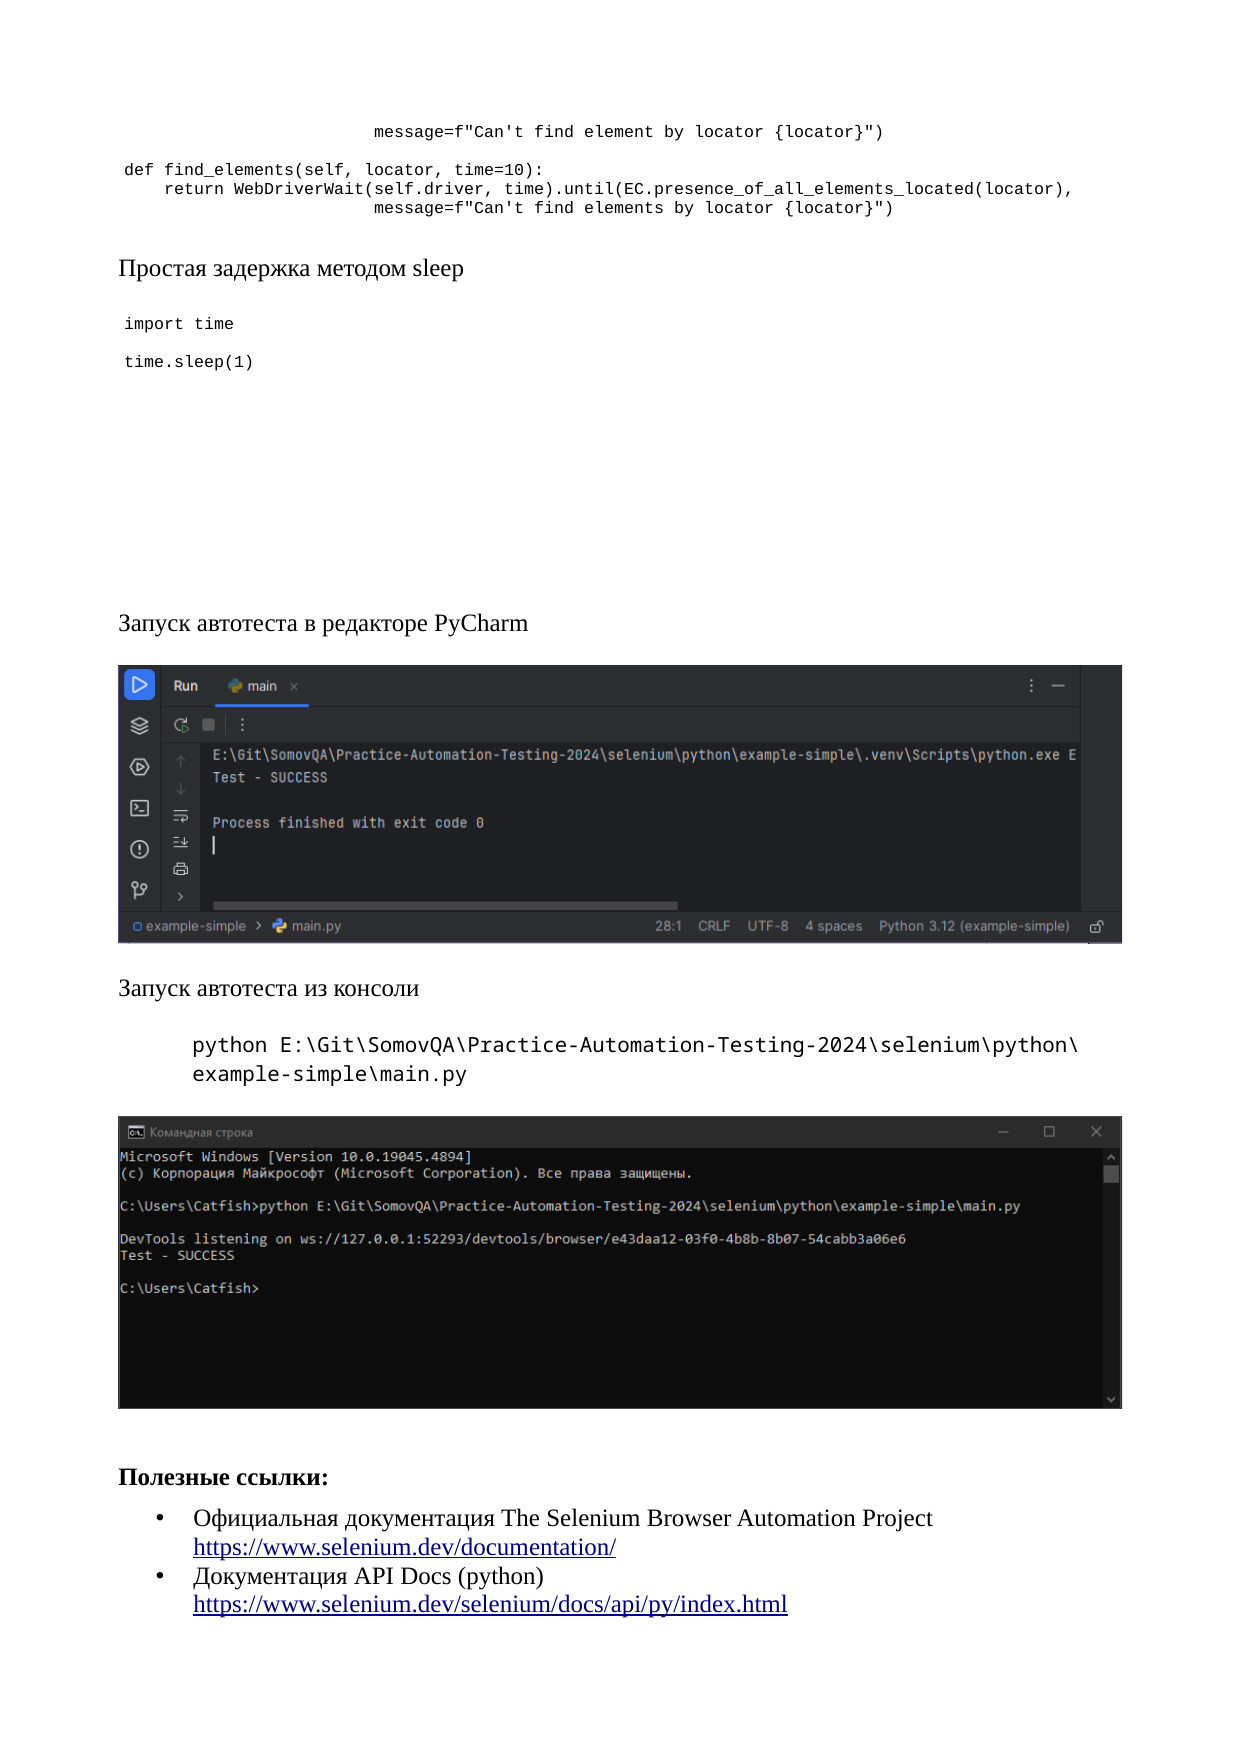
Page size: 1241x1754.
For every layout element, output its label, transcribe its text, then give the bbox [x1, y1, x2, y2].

text python E:\Git\SomovQA\Practice-Automation-Testing-2024\selenium\python\example-simple\main.py [192, 1030, 1122, 1087]
picture [118, 665, 1123, 944]
list Документация API Docs (python) [156, 1561, 1122, 1589]
text Простая задержка методом sleep [118, 253, 1122, 281]
table_header message=f"Can't find element by locator {locator}") def find_elements(self, locator, time=10): return WebDriverWait(self.driver, time).until(EC.presence_of_all_elements_located(locator), message=f"Can't find elements by locator {locator}") [118, 118, 1122, 224]
list Официальная документация The Selenium Browser Automation Project [156, 1503, 1122, 1532]
list https://www.selenium.dev/selenium/docs/api/py/index.html [156, 1589, 1122, 1618]
subtitle Полезные ссылки: [118, 1462, 1122, 1491]
picture [118, 1116, 1123, 1409]
list https://www.selenium.dev/documentation/ [156, 1532, 1122, 1561]
text Запуск автотеста из консоли [118, 973, 1122, 1002]
table_header import time time.sleep(1) [118, 310, 1122, 378]
text Запуск автотеста в редакторе PyCharm [118, 608, 1122, 637]
